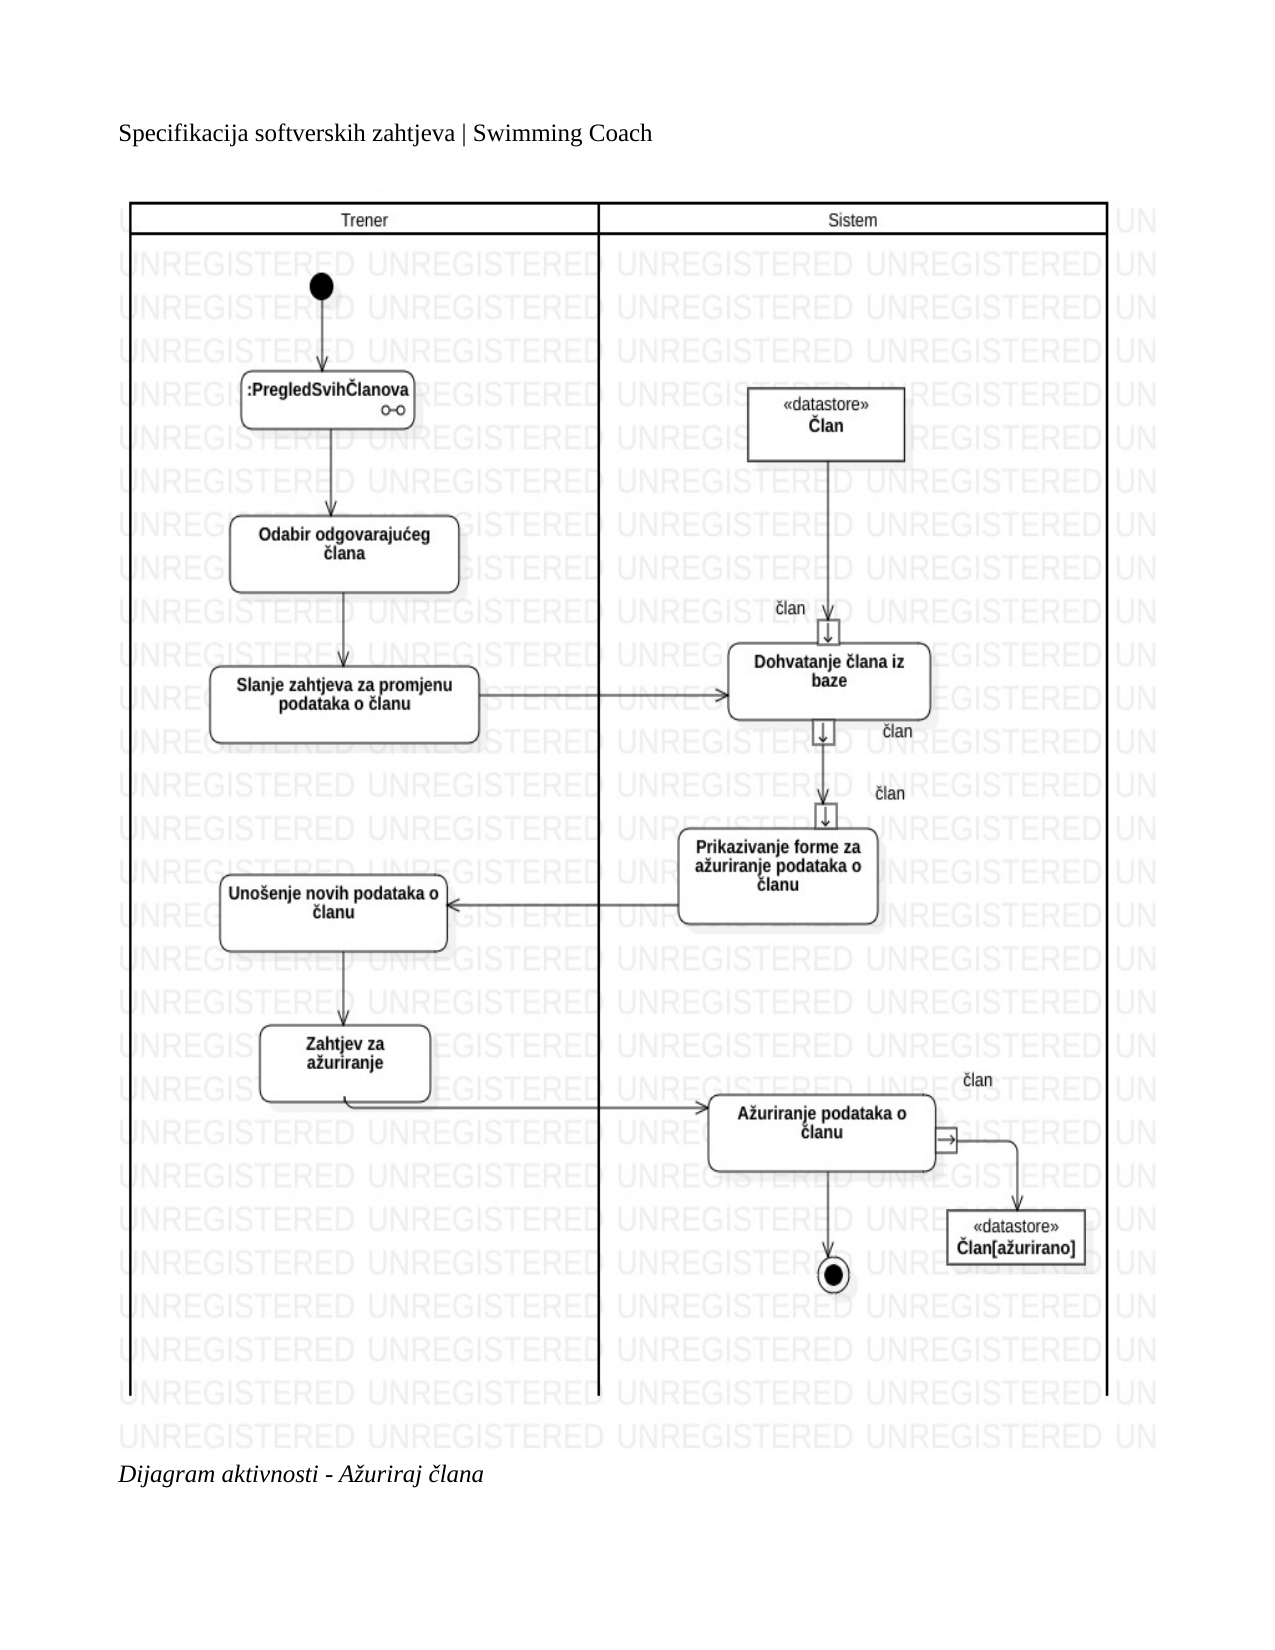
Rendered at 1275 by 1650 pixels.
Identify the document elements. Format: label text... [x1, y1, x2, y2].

text Dijagram aktivnosti - Ažuriraj člana [118, 1454, 1157, 1488]
picture [118, 189, 1157, 1454]
